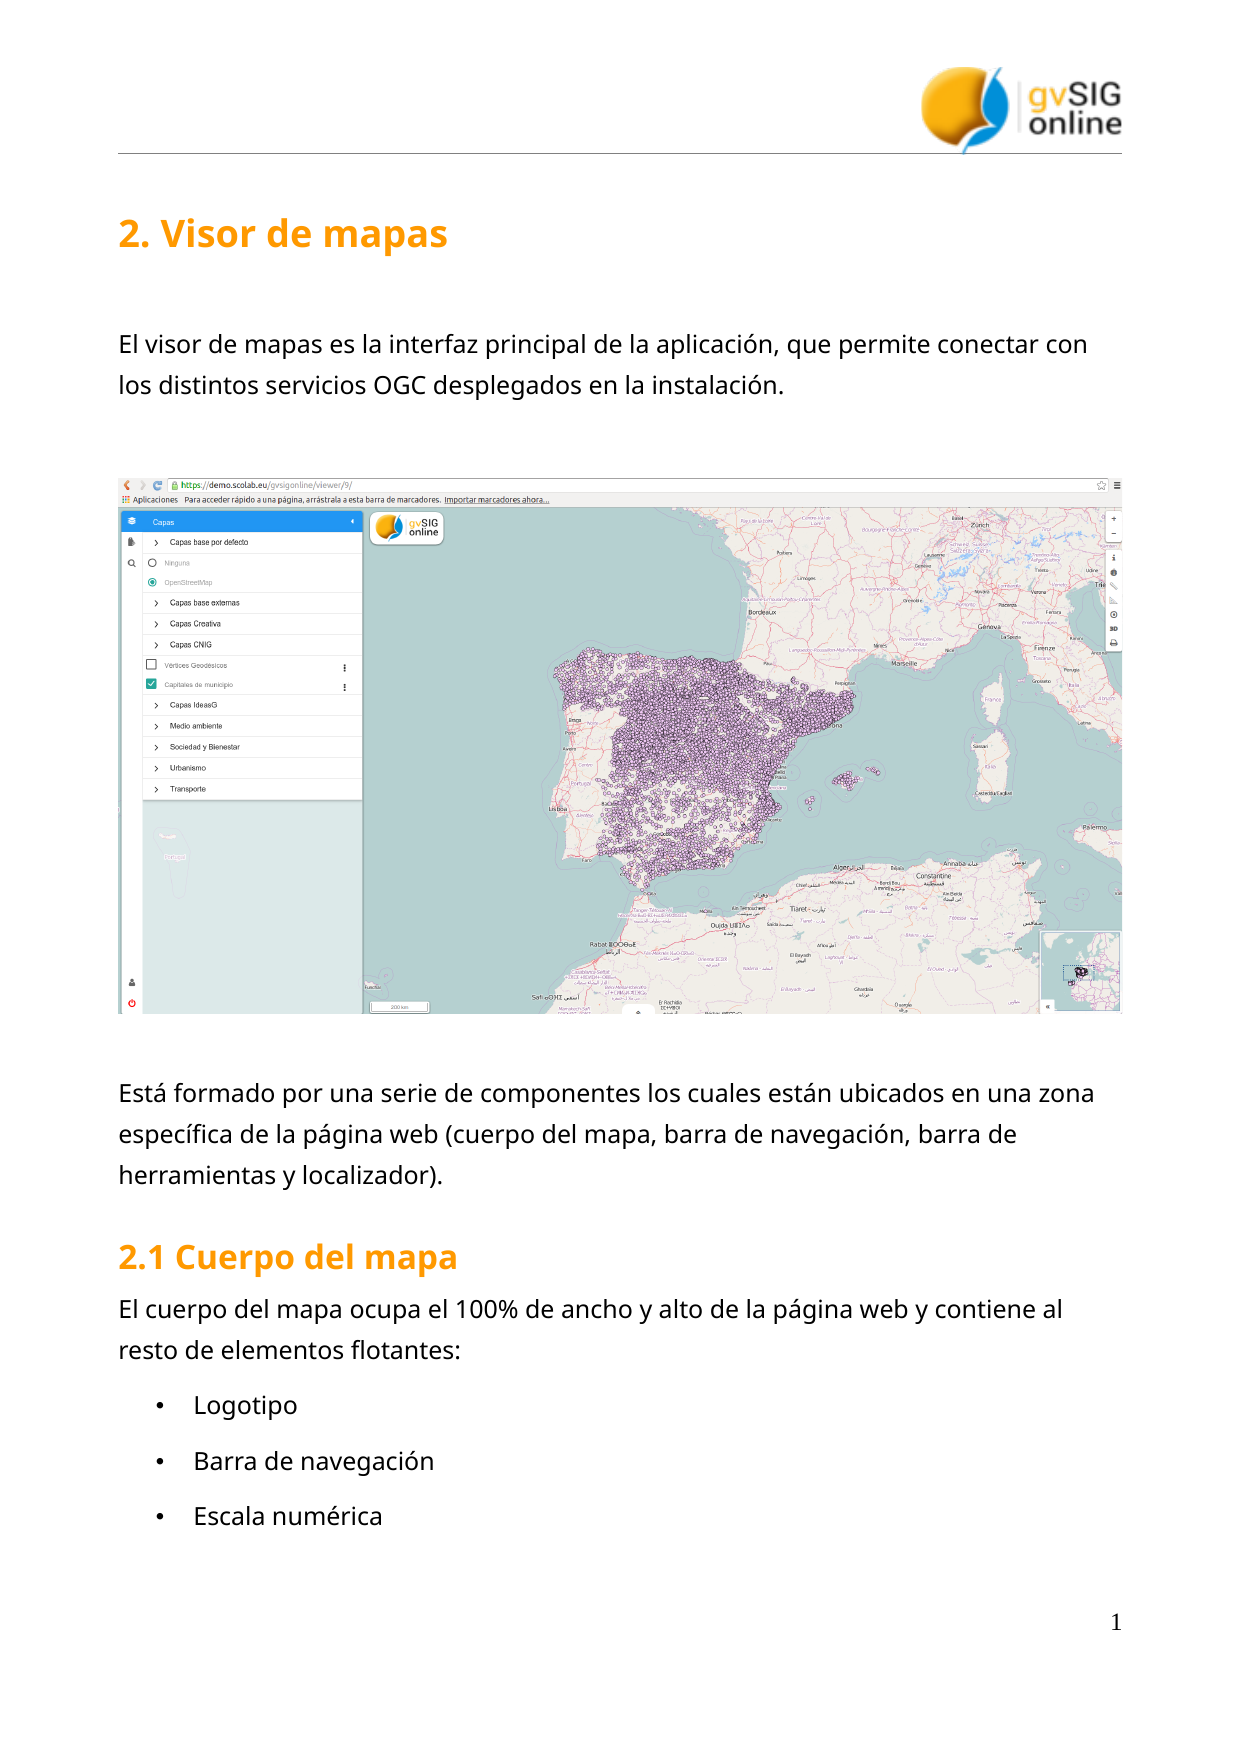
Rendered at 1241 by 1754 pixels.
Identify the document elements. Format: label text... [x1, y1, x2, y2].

subtitle 2. Visor de mapas [118, 207, 1122, 259]
text Está formado por una serie de componentes los cuales están ubicados en una zona específica de la página web (cuerpo del mapa, barra de navegación, barra de herramientas y localizador). [118, 1076, 1122, 1191]
text El visor de mapas es la interfaz principal de la aplicación, que permite conectar con los distintos servicios OGC desplegados en la instalación. [118, 327, 1122, 402]
picture [921, 67, 1122, 155]
list Logotipo [156, 1388, 1122, 1422]
list Barra de navegación [156, 1443, 1122, 1477]
subtitle 2.1 Cuerpo del mapa [118, 1233, 1122, 1279]
picture [118, 478, 1123, 1014]
text El cuerpo del mapa ocupa el 100% de ancho y alto de la página web y contiene al resto de elementos flotantes: [118, 1292, 1122, 1367]
list Escala numérica [156, 1499, 1122, 1533]
